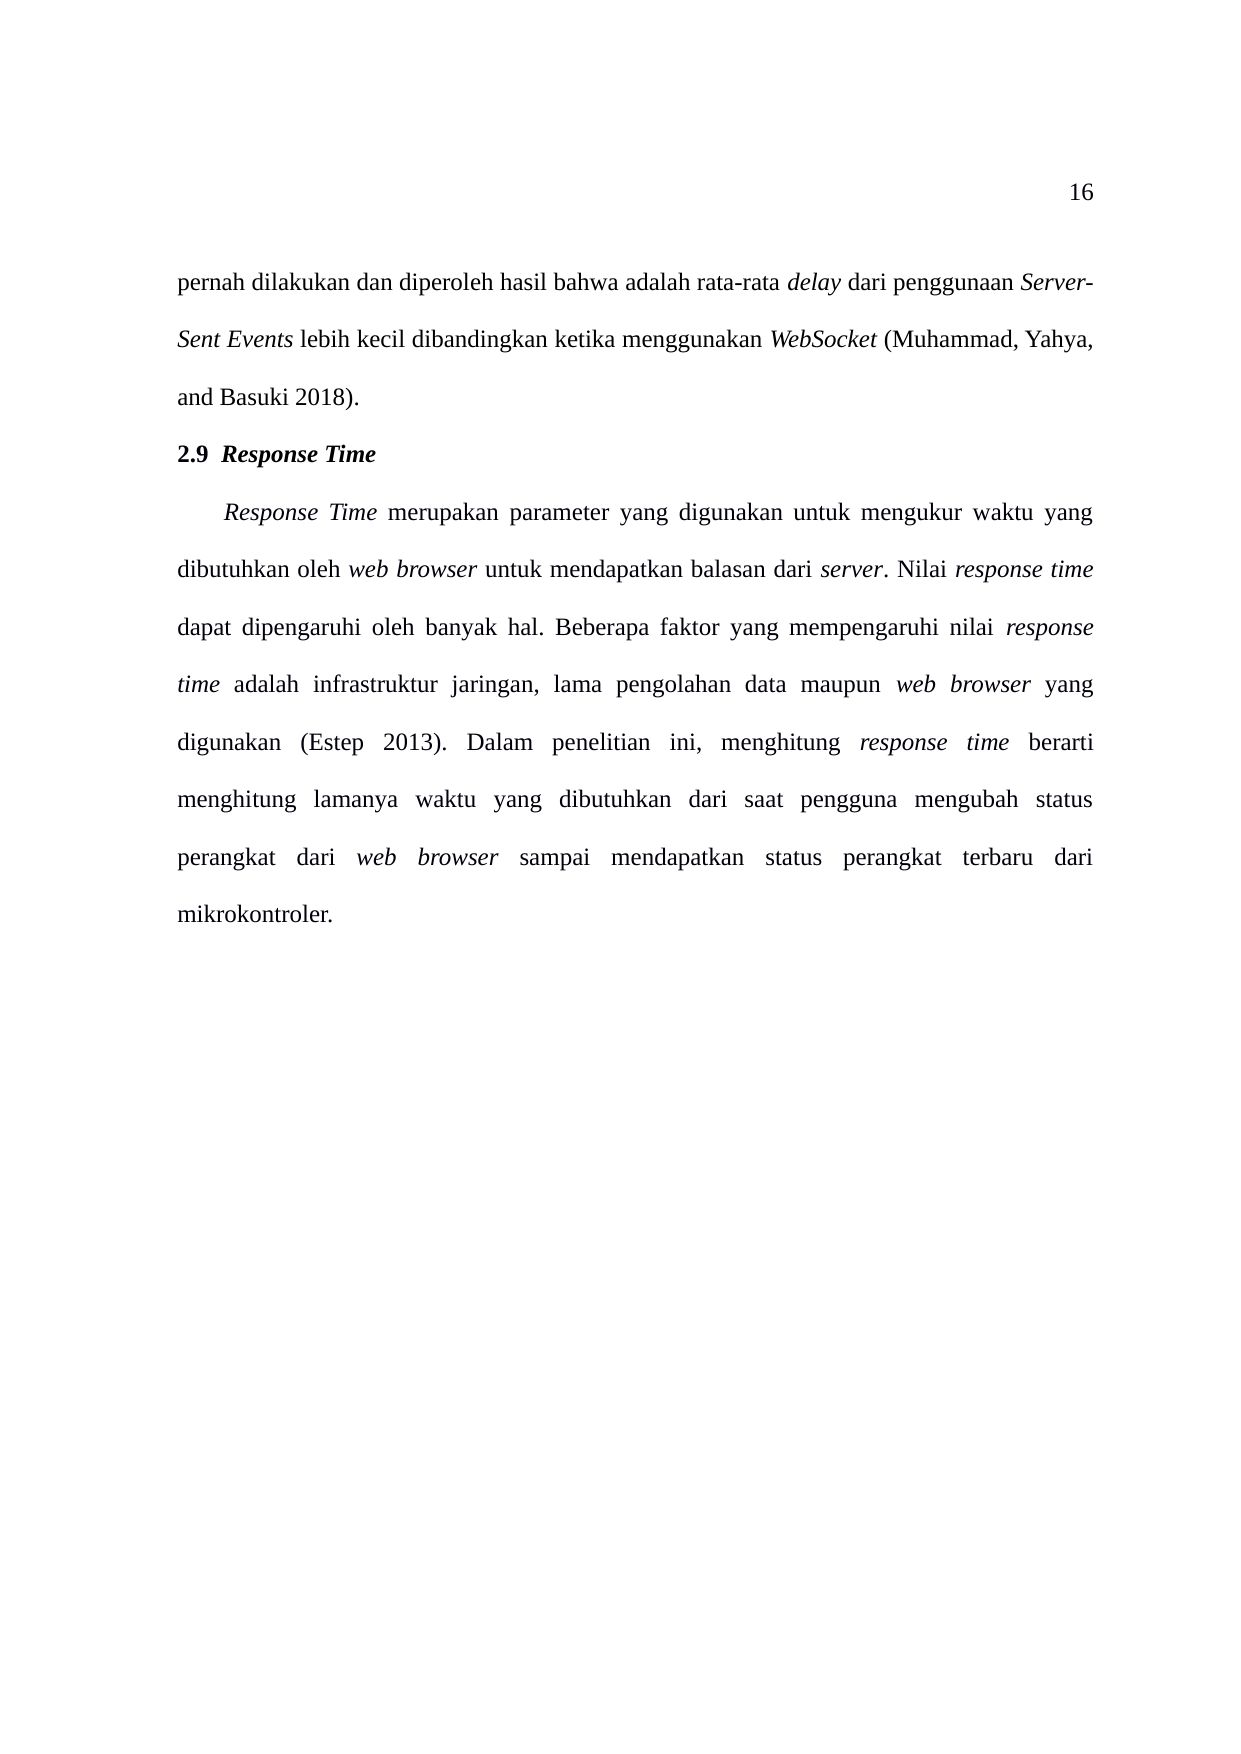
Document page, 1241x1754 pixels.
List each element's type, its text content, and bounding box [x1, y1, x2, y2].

subtitle 2.9 Response Time [177, 439, 1093, 468]
text pernah dilakukan dan diperoleh hasil bahwa adalah rata-rata delay dari penggunaan Server-Sent Events lebih kecil dibandingkan ketika menggunakan WebSocket (Muhammad, Yahya, and Basuki 2018)⁠. [177, 267, 1093, 411]
text Response Time merupakan parameter yang digunakan untuk mengukur waktu yang dibutuhkan oleh web browser untuk mendapatkan balasan dari server. Nilai response time dapat dipengaruhi oleh banyak hal. Beberapa faktor yang mempengaruhi nilai response time adalah infrastruktur jaringan, lama pengolahan data maupun web browser yang digunakan (Estep 2013)⁠. Dalam penelitian ini, menghitung response time berarti menghitung lamanya waktu yang dibutuhkan dari saat pengguna mengubah status perangkat dari web browser sampai mendapatkan status perangkat terbaru dari mikrokontroler. [177, 497, 1093, 928]
